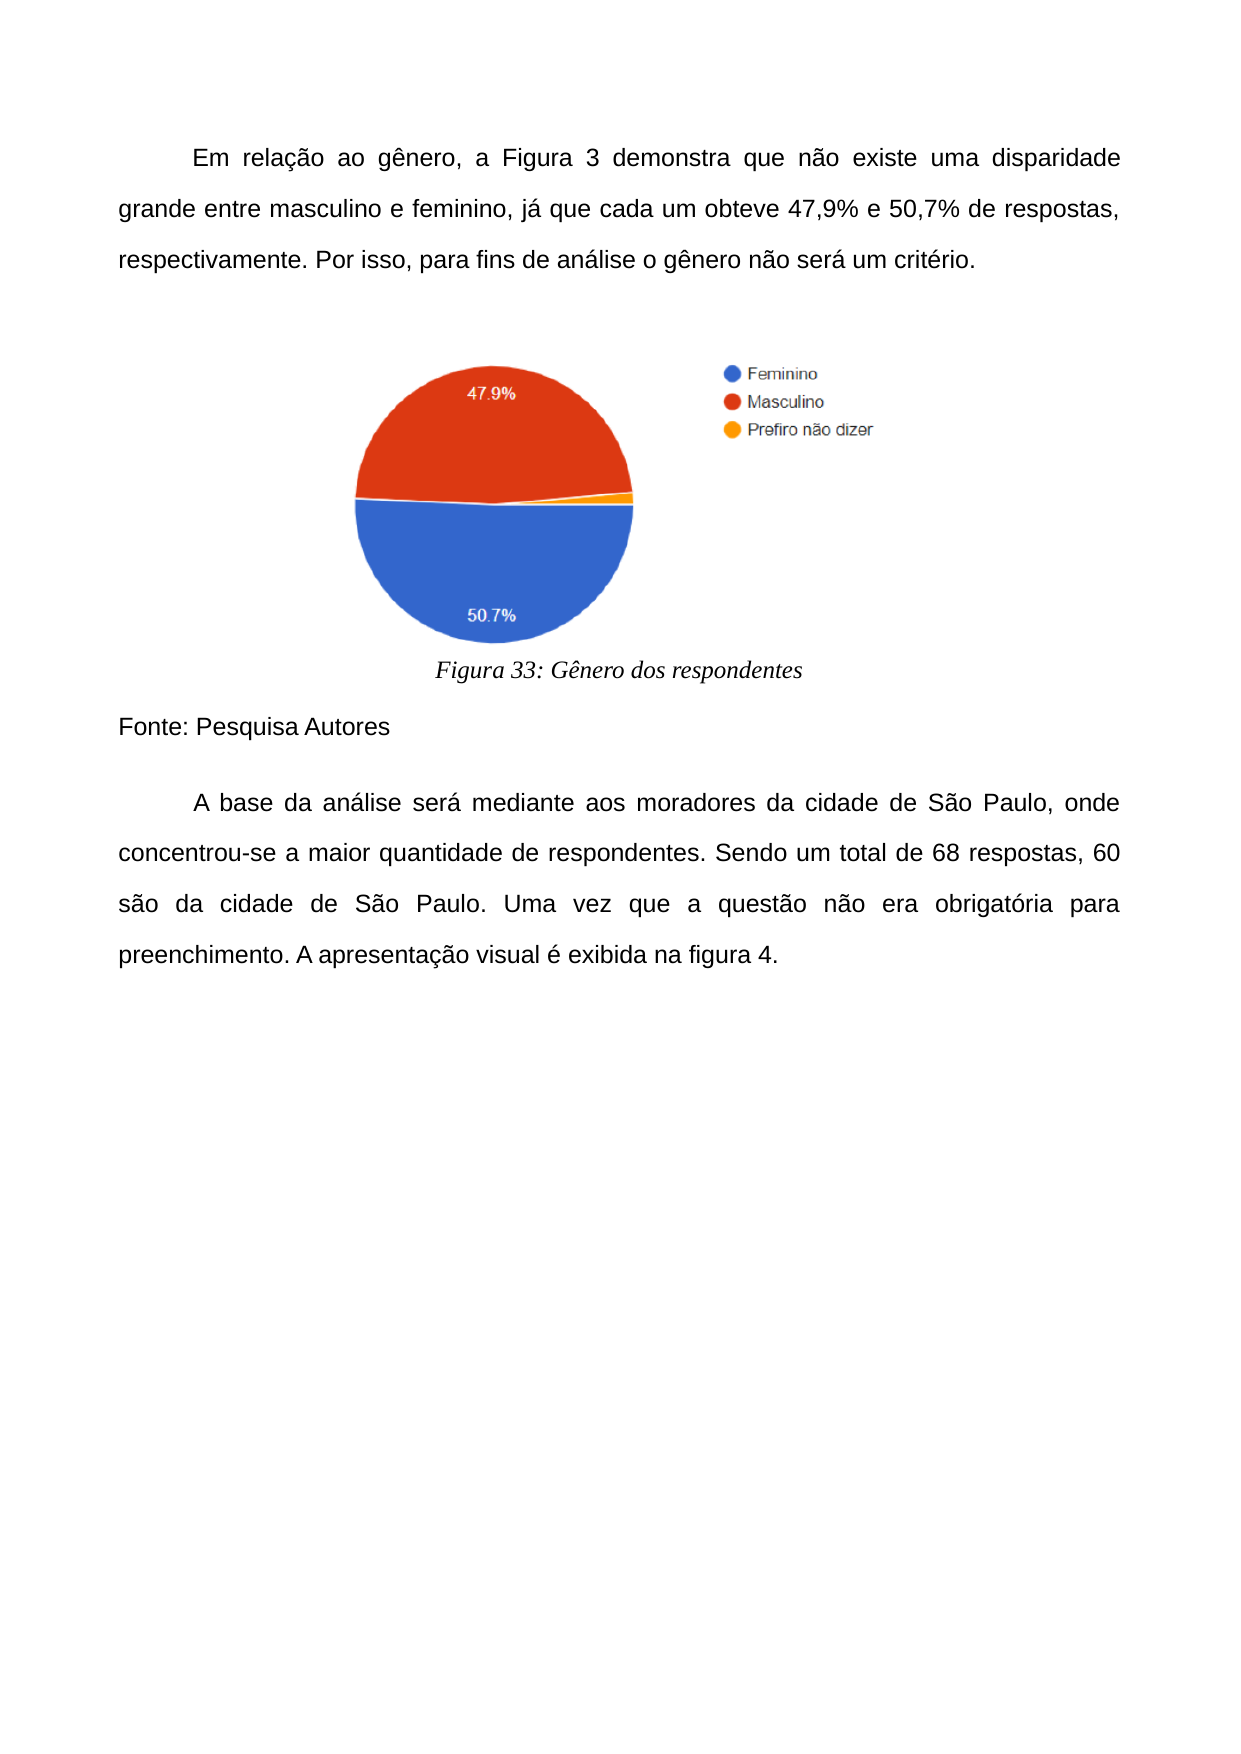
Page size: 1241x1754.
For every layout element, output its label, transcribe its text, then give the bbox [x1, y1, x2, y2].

text Em relação ao gênero, a Figura 3 demonstra que não existe uma disparidade grande entre masculino e feminino, já que cada um obteve 47,9% e 50,7% de respostas, respectivamente. Por isso, para fins de análise o gênero não será um critério. [118, 143, 1122, 273]
text Figura 33: Gênero dos respondentes [335, 655, 905, 683]
text Fonte: Pesquisa Autores [118, 346, 1122, 741]
text [335, 321, 905, 333]
text A base da análise será mediante aos moradores da cidade de São Paulo, onde concentrou-se a maior quantidade de respondentes. Sendo um total de 68 respostas, 60 são da cidade de São Paulo. Uma vez que a questão não era obrigatória para preenchimento. A apresentação visual é exibida na figura 4. [118, 788, 1122, 969]
